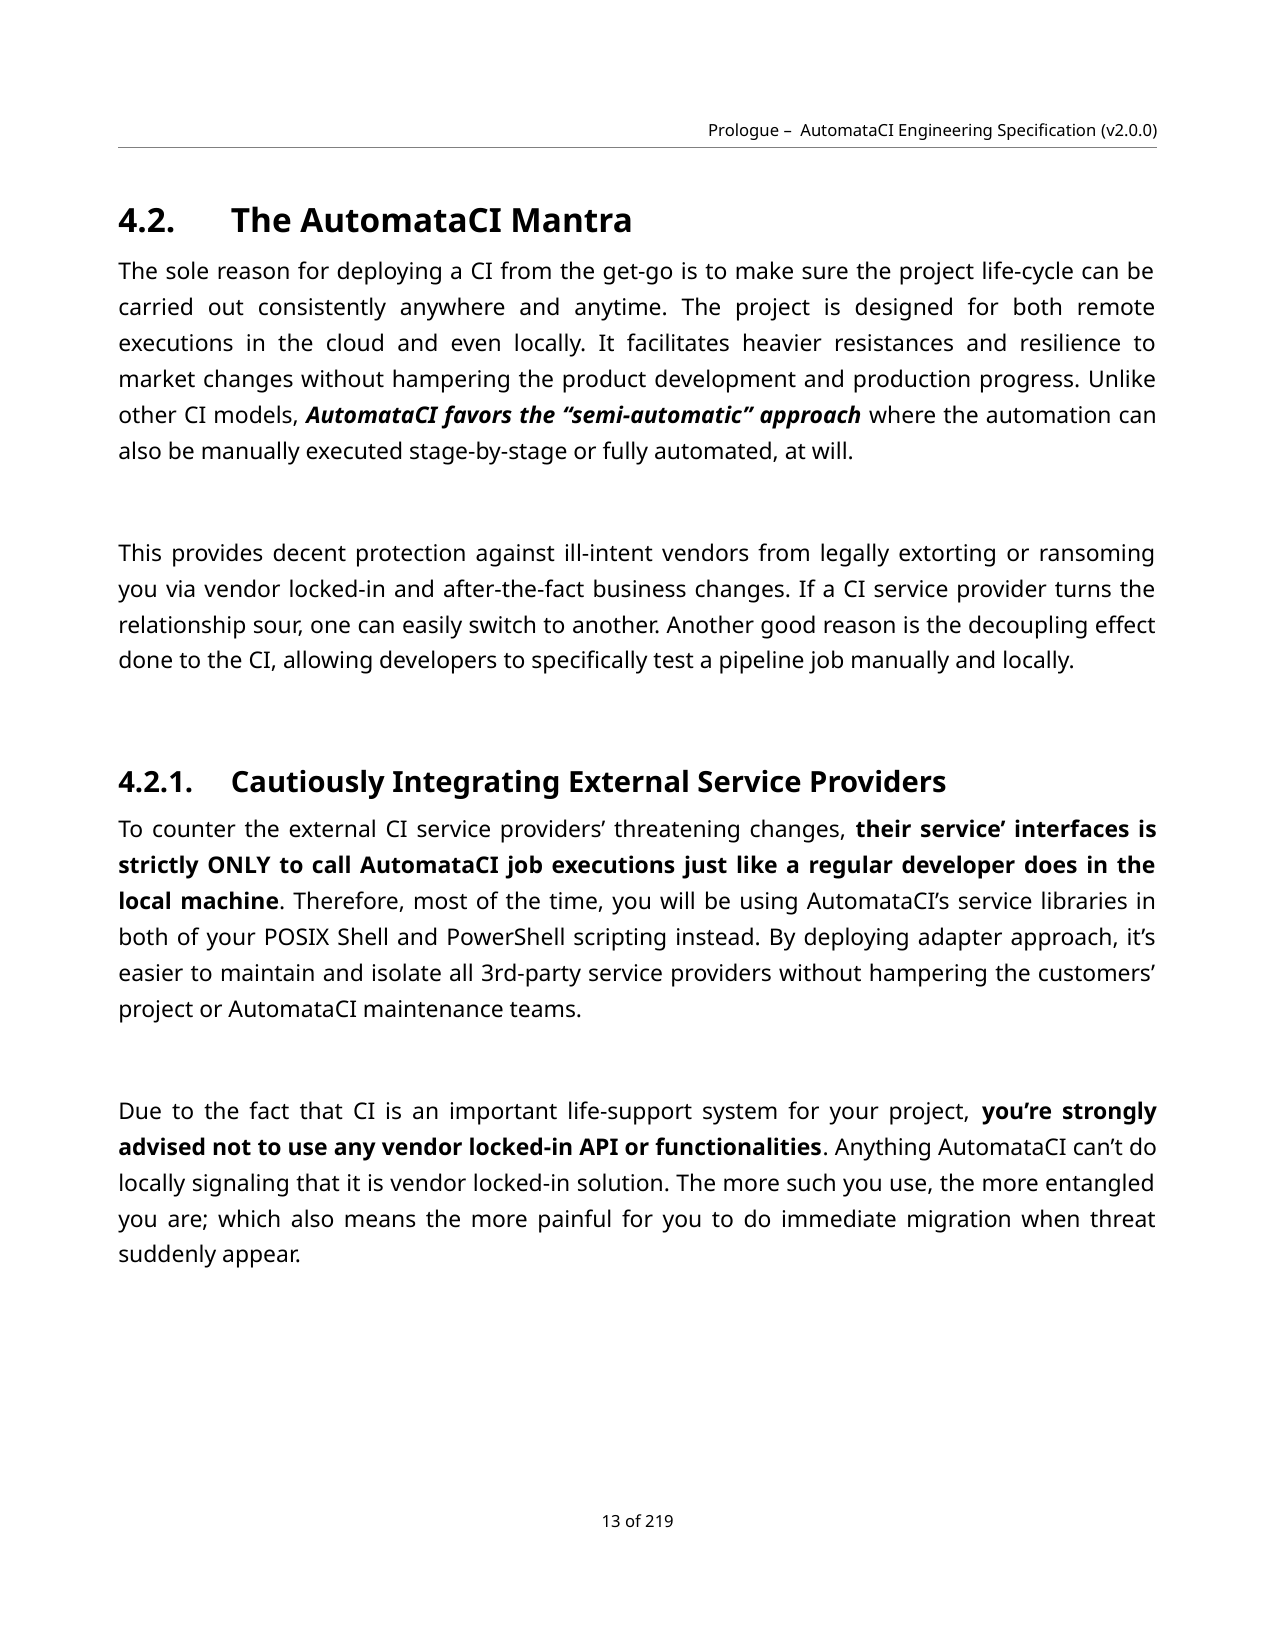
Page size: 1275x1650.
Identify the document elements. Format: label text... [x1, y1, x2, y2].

subtitle The AutomataCI Mantra [118, 197, 1157, 243]
text The sole reason for deploying a CI from the get-go is to make sure the project life-cycle can be carried out consistently anywhere and anytime. The project is designed for both remote executions in the cloud and even locally. It facilitates heavier resistances and resilience to market changes without hampering the product development and production progress. Unlike other CI models, AutomataCI favors the “semi-automatic” approach where the automation can also be manually executed stage-by-stage or fully automated, at will. [118, 255, 1157, 466]
text Due to the fact that CI is an important life-support system for your project, you’re strongly advised not to use any vendor locked-in API or functionalities. Anything AutomataCI can’t do locally signaling that it is vendor locked-in solution. The more such you use, the more entangled you are; which also means the more painful for you to do immediate migration when threat suddenly appear. [118, 1095, 1157, 1270]
subtitle Cautiously Integrating External Service Providers [118, 761, 1157, 801]
text This provides decent protection against ill-intent vendors from legally extorting or ransoming you via vendor locked-in and after-the-fact business changes. If a CI service provider turns the relationship sour, one can easily switch to another. Another good reason is the decoupling effect done to the CI, allowing developers to specifically test a pipeline job manually and locally. [118, 537, 1157, 676]
text To counter the external CI service providers’ threatening changes, their service’ interfaces is strictly ONLY to call AutomataCI job executions just like a regular developer does in the local machine. Therefore, most of the time, you will be using AutomataCI’s service libraries in both of your POSIX Shell and PowerShell scripting instead. By deploying adapter approach, it’s easier to maintain and isolate all 3rd-party service providers without hampering the customers’ project or AutomataCI maintenance teams. [118, 813, 1157, 1024]
